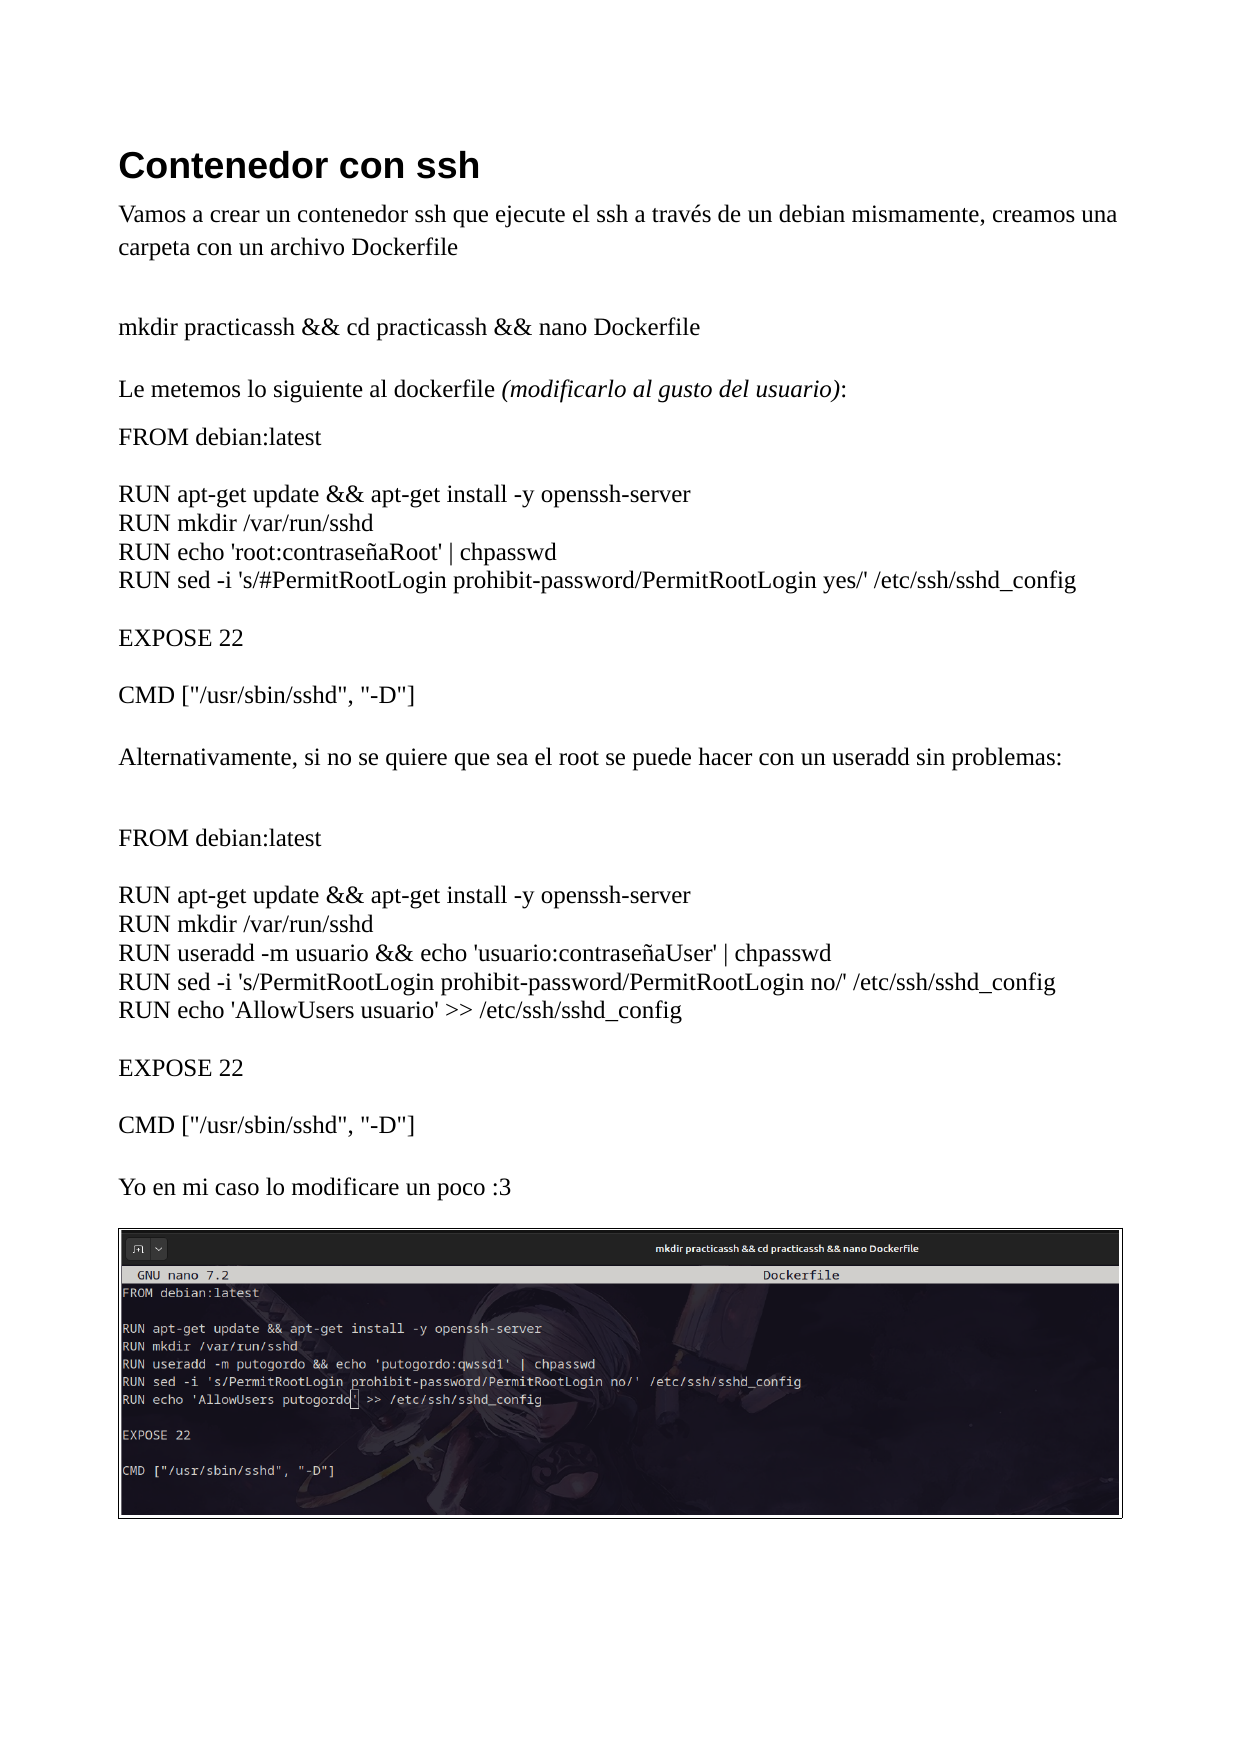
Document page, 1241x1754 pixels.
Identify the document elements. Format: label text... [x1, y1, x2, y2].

table_header FROM debian:latest RUN apt-get update && apt-get install -y openssh-server RUN mkdir /var/run/sshd RUN echo 'root:contraseñaRoot' | chpasswd RUN sed -i 's/#PermitRootLogin prohibit-password/PermitRootLogin yes/' /etc/ssh/sshd_config EXPOSE 22 CMD ["/usr/sbin/sshd", "-D"] [118, 422, 1122, 709]
text Le metemos lo siguiente al dockerfile (modificarlo al gusto del usuario): [118, 341, 1122, 403]
table_header mkdir practicassh && cd practicassh && nano Dockerfile [118, 313, 1122, 341]
text [119, 1229, 1122, 1518]
text Yo en mi caso lo modificare un poco :3 [118, 1139, 1122, 1228]
text Alternativamente, si no se quiere que sea el root se puede hacer con un useradd sin problemas: [118, 709, 1122, 804]
text Vamos a crear un contenedor ssh que ejecute el ssh a través de un debian mismamente, creamos una carpeta con un archivo Dockerfile [118, 199, 1122, 293]
table_header FROM debian:latest RUN apt-get update && apt-get install -y openssh-server RUN mkdir /var/run/sshd RUN useradd -m usuario && echo 'usuario:contraseñaUser' | chpasswd RUN sed -i 's/PermitRootLogin prohibit-password/PermitRootLogin no/' /etc/ssh/sshd_config RUN echo 'AllowUsers usuario' >> /etc/ssh/sshd_config EXPOSE 22 CMD ["/usr/sbin/sshd", "-D"] [118, 823, 1122, 1139]
subtitle Contenedor con ssh [118, 143, 1122, 186]
text [118, 1519, 1122, 1580]
picture [121, 1230, 1119, 1515]
